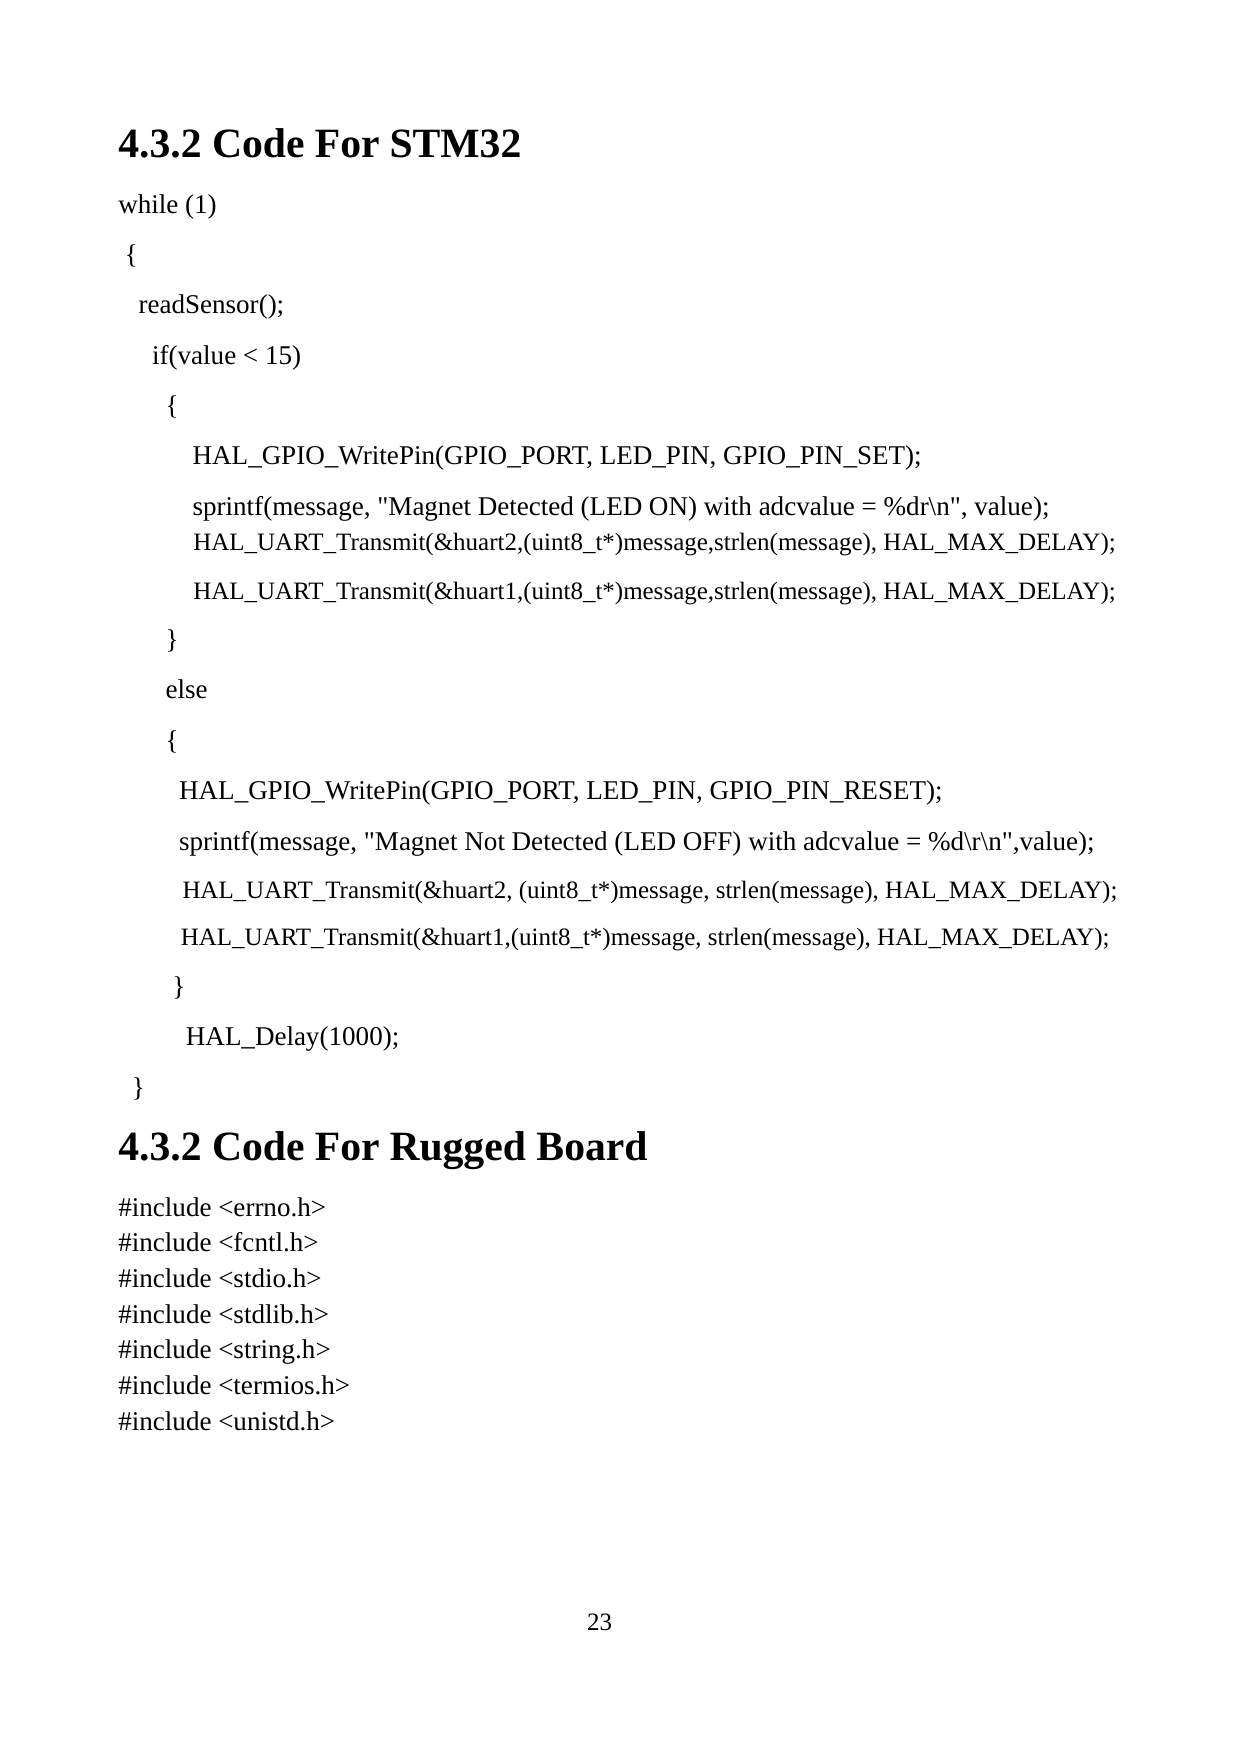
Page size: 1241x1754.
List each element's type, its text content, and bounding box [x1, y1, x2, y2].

text while (1) [118, 188, 1122, 219]
text 4.3.2 Code For STM32 [118, 118, 1122, 166]
text HAL_Delay(1000); [118, 1020, 1122, 1052]
text { [118, 238, 1122, 269]
text HAL_GPIO_WritePin(GPIO_PORT, LED_PIN, GPIO_PIN_SET); [118, 439, 1122, 471]
text 4.3.2 Code For Rugged Board [118, 1121, 1122, 1169]
text HAL_UART_Transmit(&huart1,(uint8_t*)message,strlen(message), HAL_MAX_DELAY); [118, 576, 1122, 604]
text #include <termios.h> [118, 1369, 1122, 1401]
text #include <stdlib.h> [118, 1298, 1122, 1329]
text readSensor(); [118, 288, 1122, 319]
text if(value < 15) [118, 339, 1122, 370]
text #include <stdio.h> [118, 1262, 1122, 1293]
text } [118, 970, 1122, 1001]
text #include <unistd.h> [118, 1405, 1122, 1436]
text sprintf(message, "Magnet Detected (LED ON) with adcvalue = %dr\n", value); HAL_UART_Transmit(&huart2,(uint8_t*)message,strlen(message), HAL_MAX_DELAY); [118, 490, 1122, 557]
text #include <errno.h> [118, 1191, 1122, 1222]
text HAL_UART_Transmit(&huart2, (uint8_t*)message, strlen(message), HAL_MAX_DELAY); [118, 875, 1122, 904]
text { [118, 724, 1122, 755]
text else [118, 674, 1122, 705]
text } [118, 1071, 1122, 1102]
text sprintf(message, "Magnet Not Detected (LED OFF) with adcvalue = %d\r\n",value); [118, 824, 1122, 856]
text } [118, 623, 1122, 654]
text HAL_UART_Transmit(&huart1,(uint8_t*)message, strlen(message), HAL_MAX_DELAY); [118, 922, 1122, 951]
text { [118, 389, 1122, 420]
text HAL_GPIO_WritePin(GPIO_PORT, LED_PIN, GPIO_PIN_RESET); [118, 774, 1122, 805]
text #include <string.h> [118, 1334, 1122, 1365]
text #include <fcntl.h> [118, 1226, 1122, 1258]
